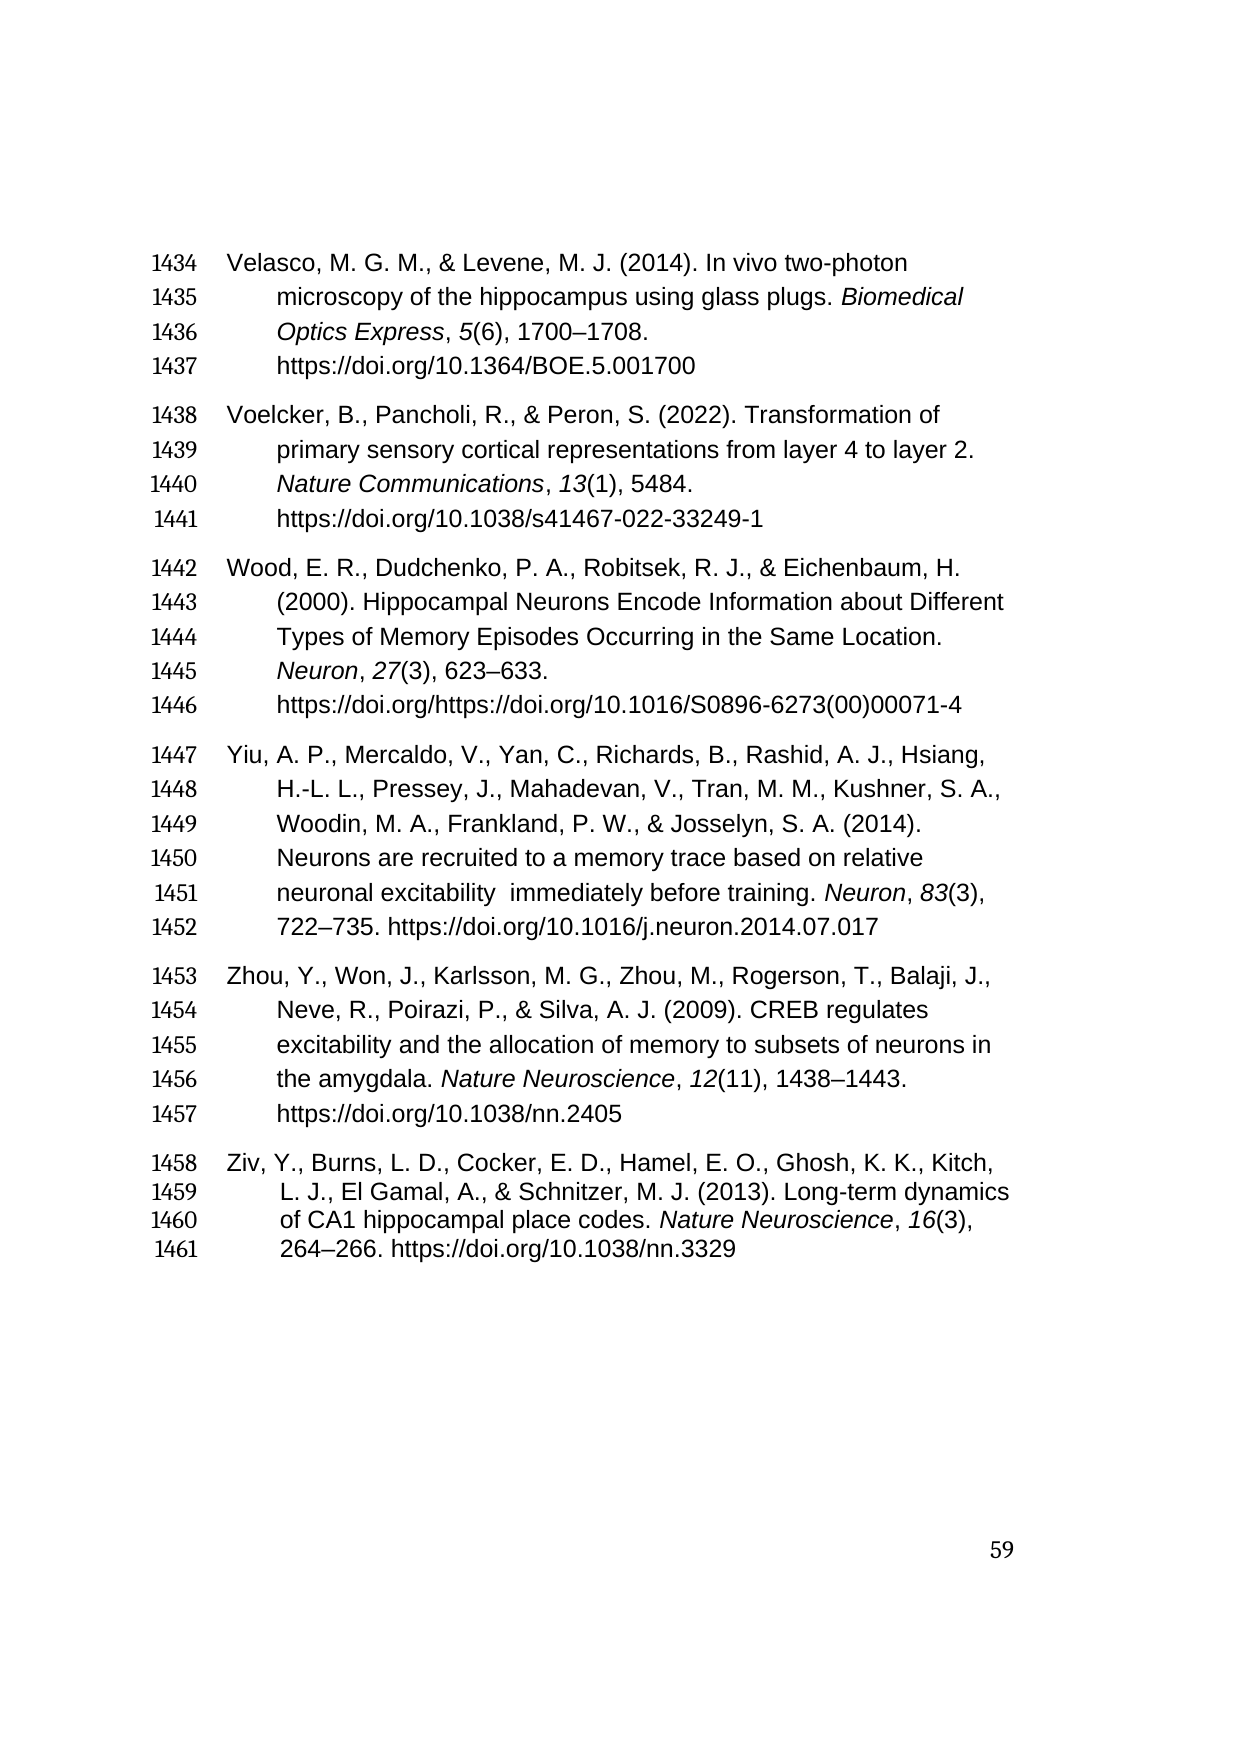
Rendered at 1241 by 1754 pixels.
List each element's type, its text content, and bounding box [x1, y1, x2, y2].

text Wood, E. R., Dudchenko, P. A., Robitsek, R. J., & Eichenbaum, H. (2000). Hippocampal Neurons Encode Information about Different Types of Memory Episodes Occurring in the Same Location. Neuron, 27(3), 623–633. https://doi.org/https://doi.org/10.1016/S0896-6273(00)00071-4 [226, 553, 1014, 719]
text Zhou, Y., Won, J., Karlsson, M. G., Zhou, M., Rogerson, T., Balaji, J., Neve, R., Poirazi, P., & Silva, A. J. (2009). CREB regulates excitability and the allocation of memory to subsets of neurons in the amygdala. Nature Neuroscience, 12(11), 1438–1443. https://doi.org/10.1038/nn.2405 [226, 961, 1014, 1128]
text Yiu, A. P., Mercaldo, V., Yan, C., Richards, B., Rashid, A. J., Hsiang, H.-L. L., Pressey, J., Mahadevan, V., Tran, M. M., Kushner, S. A., Woodin, M. A., Frankland, P. W., & Josselyn, S. A. (2014). Neurons are recruited to a memory trace based on relative neuronal excitability immediately before training. Neuron, 83(3), 722–735. https://doi.org/10.1016/j.neuron.2014.07.017 [226, 739, 1014, 941]
text Voelcker, B., Pancholi, R., & Peron, S. (2022). Transformation of primary sensory cortical representations from layer 4 to layer 2. Nature Communications, 13(1), 5484. https://doi.org/10.1038/s41467-022-33249-1 [226, 400, 1014, 532]
text Ziv, Y., Burns, L. D., Cocker, E. D., Hamel, E. O., Ghosh, K. K., Kitch, L. J., El Gamal, A., & Schnitzer, M. J. (2013). Long-term dynamics of CA1 hippocampal place codes. Nature Neuroscience, 16(3), 264–266. https://doi.org/10.1038/nn.3329 [226, 1148, 1014, 1263]
text Velasco, M. G. M., & Levene, M. J. (2014). In vivo two-photon microscopy of the hippocampus using glass plugs. Biomedical Optics Express, 5(6), 1700–1708. https://doi.org/10.1364/BOE.5.001700 [226, 248, 1014, 380]
